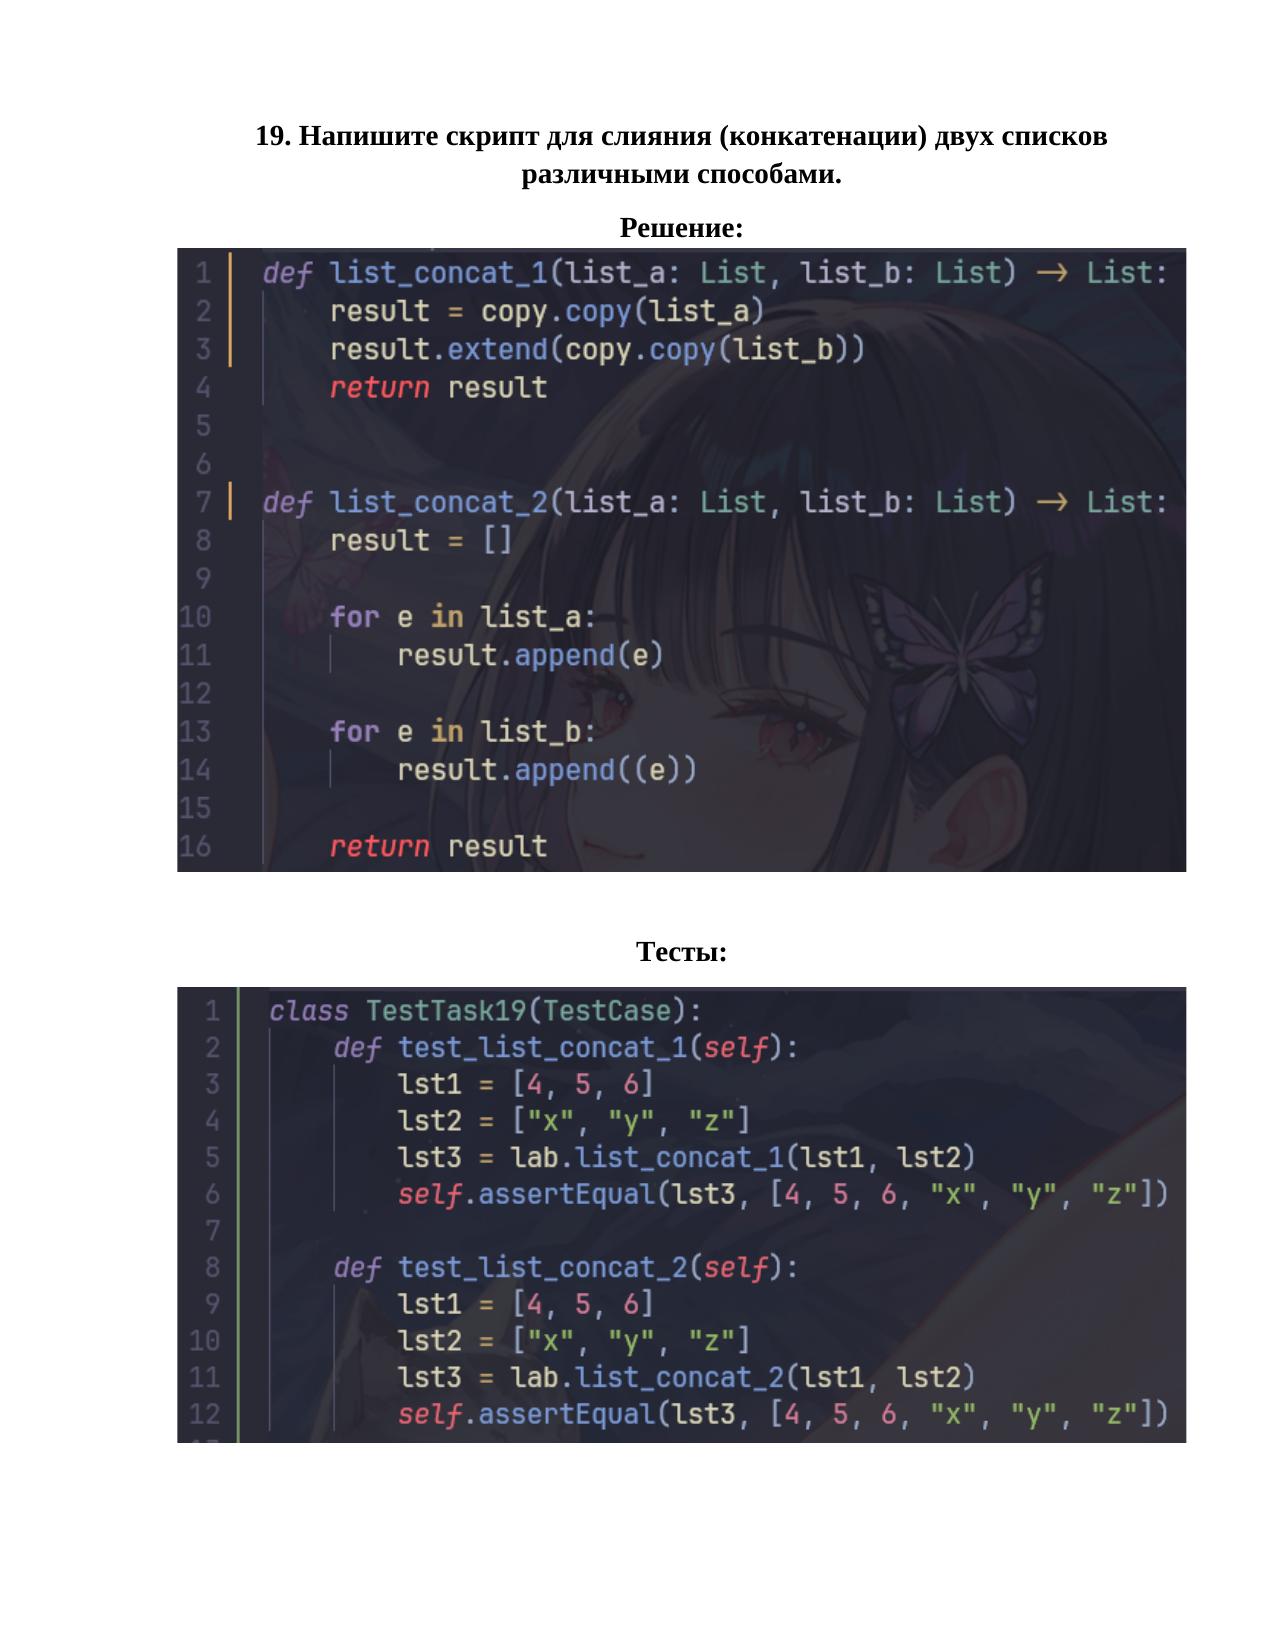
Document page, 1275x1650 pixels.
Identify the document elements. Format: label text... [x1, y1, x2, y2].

text Тесты: [177, 934, 1186, 968]
picture [177, 248, 1187, 872]
text 19. Напишите скрипт для слияния (конкатенации) двух списков различными способами. [177, 118, 1186, 190]
picture [177, 987, 1187, 1443]
text Решение: [177, 210, 1186, 243]
